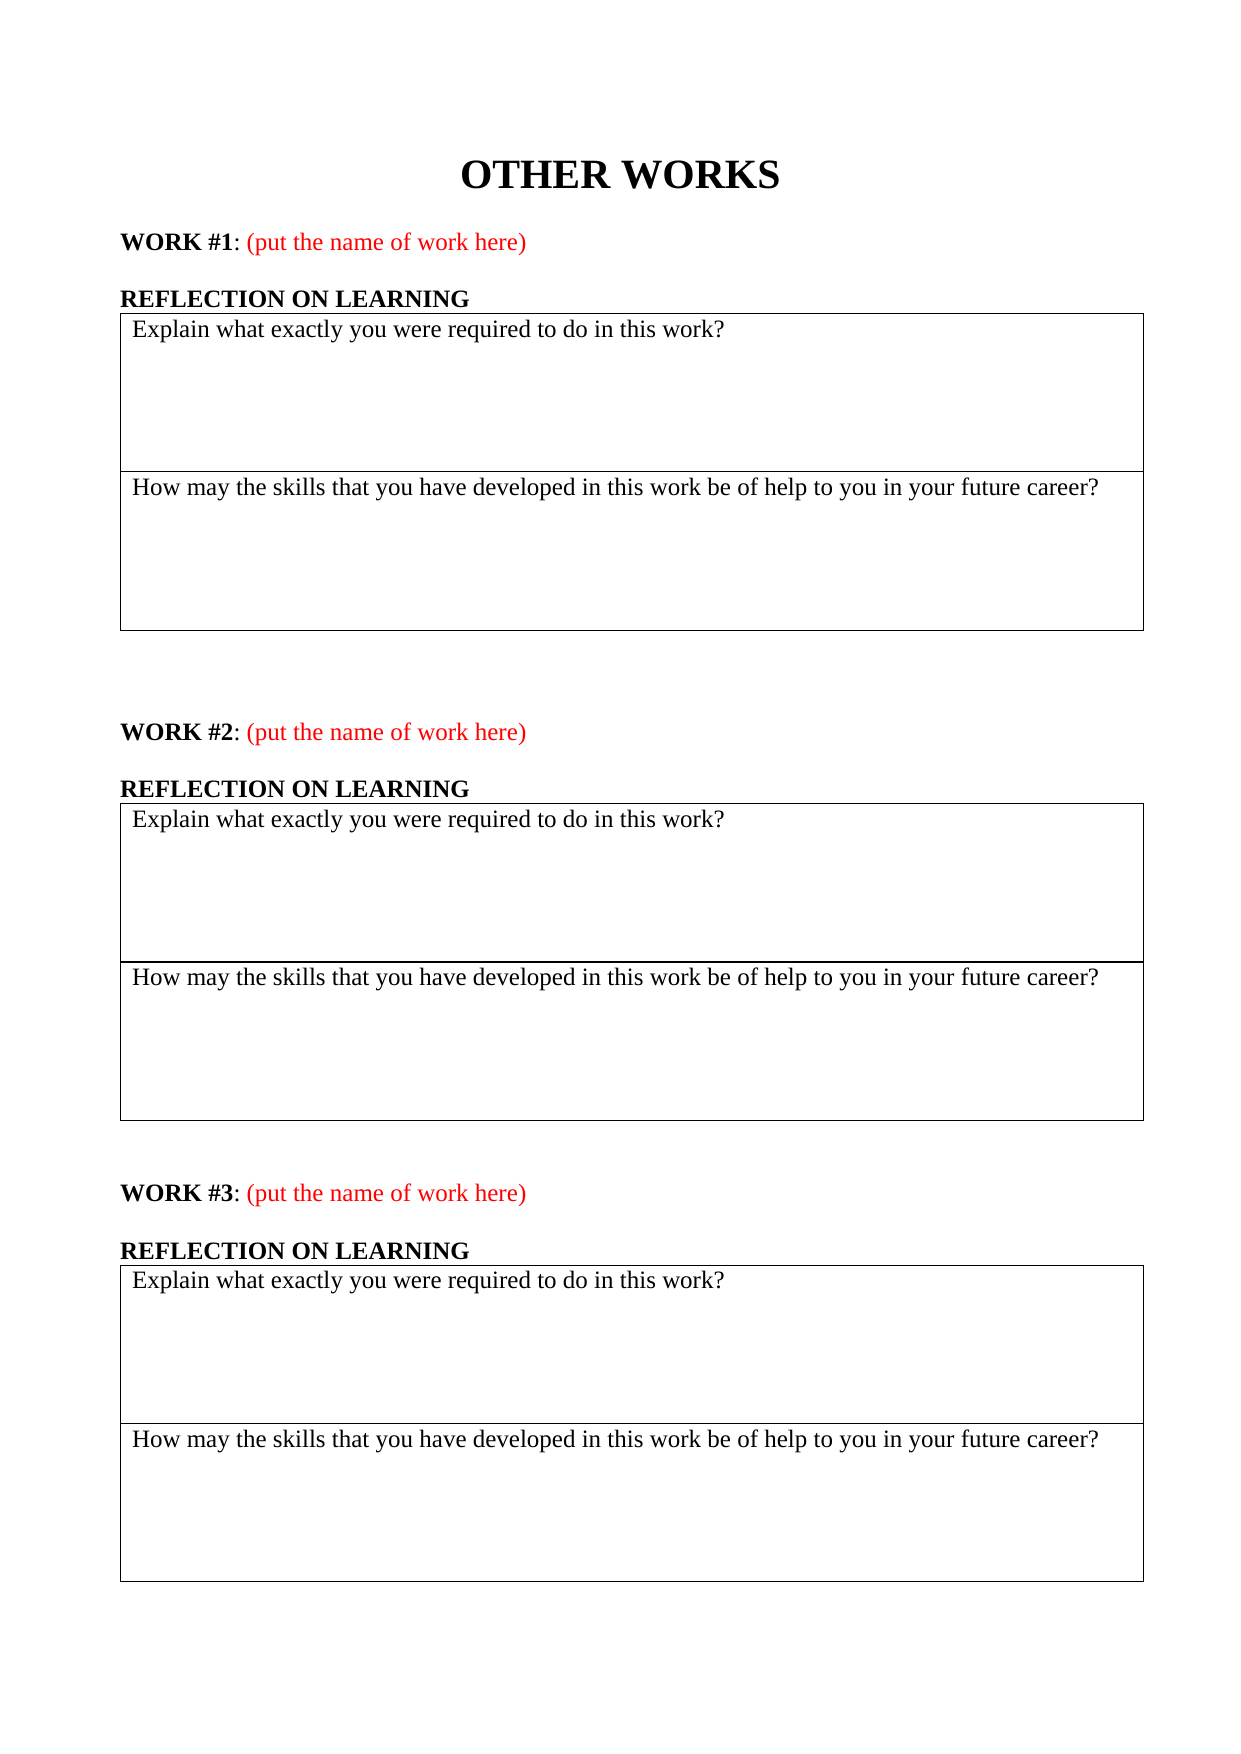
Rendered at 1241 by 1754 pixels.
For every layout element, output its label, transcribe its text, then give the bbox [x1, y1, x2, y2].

text REFLECTION ON LEARNING [120, 774, 1120, 803]
text WORK #1: (put the name of work here) [120, 227, 1120, 255]
table_header Explain what exactly you were required to do in this work? [121, 804, 1143, 961]
text WORK #2: (put the name of work here) [120, 717, 1120, 746]
text REFLECTION ON LEARNING [120, 284, 1120, 313]
table_header Explain what exactly you were required to do in this work? [121, 314, 1143, 471]
table_header Explain what exactly you were required to do in this work? [121, 1266, 1143, 1423]
text REFLECTION ON LEARNING [120, 1236, 1120, 1264]
text WORK #3: (put the name of work here) [120, 1178, 1120, 1207]
table_cell How may the skills that you have developed in this work be of help to you in your future career? [121, 472, 1143, 629]
table_cell How may the skills that you have developed in this work be of help to you in your future career? [121, 1424, 1143, 1581]
table_cell How may the skills that you have developed in this work be of help to you in your future career? [121, 963, 1143, 1120]
text OTHER WORKS [120, 150, 1120, 198]
